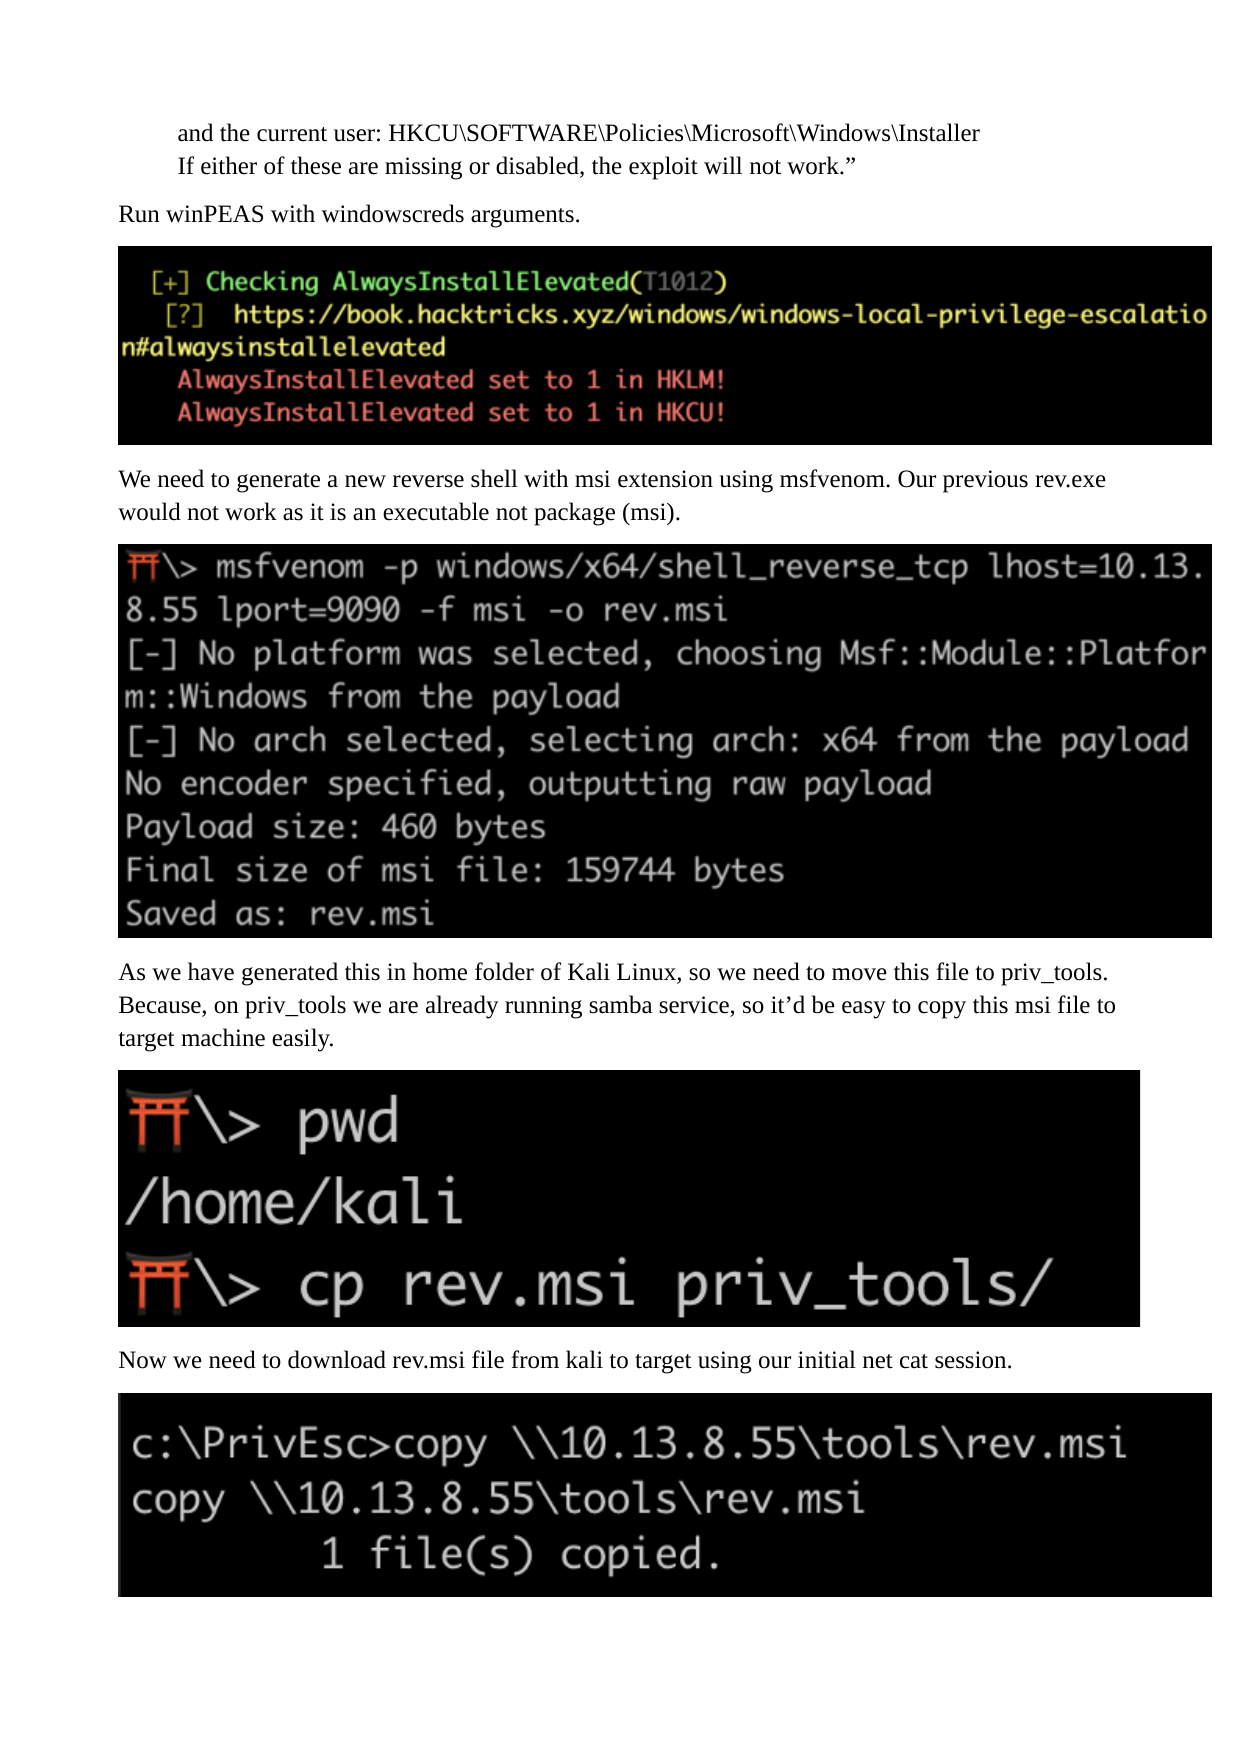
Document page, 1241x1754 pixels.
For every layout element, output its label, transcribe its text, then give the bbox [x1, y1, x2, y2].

picture [118, 1393, 1212, 1597]
picture [118, 246, 1212, 445]
picture [118, 544, 1212, 938]
picture [118, 1070, 1141, 1327]
text Now we need to download rev.msi file from kali to target using our initial net cat session. [118, 1346, 1122, 1374]
text We need to generate a new reverse shell with msi extension using msfvenom. Our previous rev.exe would not work as it is an executable not package (msi). [118, 464, 1122, 525]
text As we have generated this in home folder of Kali Linux, so we need to move this file to priv_tools. Because, on priv_tools we are already running samba service, so it’d be easy to copy this msi file to target machine easily. [118, 957, 1122, 1052]
text and the current user: HKCU\SOFTWARE\Policies\Microsoft\Windows\Installer If either of these are missing or disabled, the exploit will not work.” [177, 118, 1063, 180]
text Run winPEAS with windowscreds arguments. [118, 199, 1122, 227]
